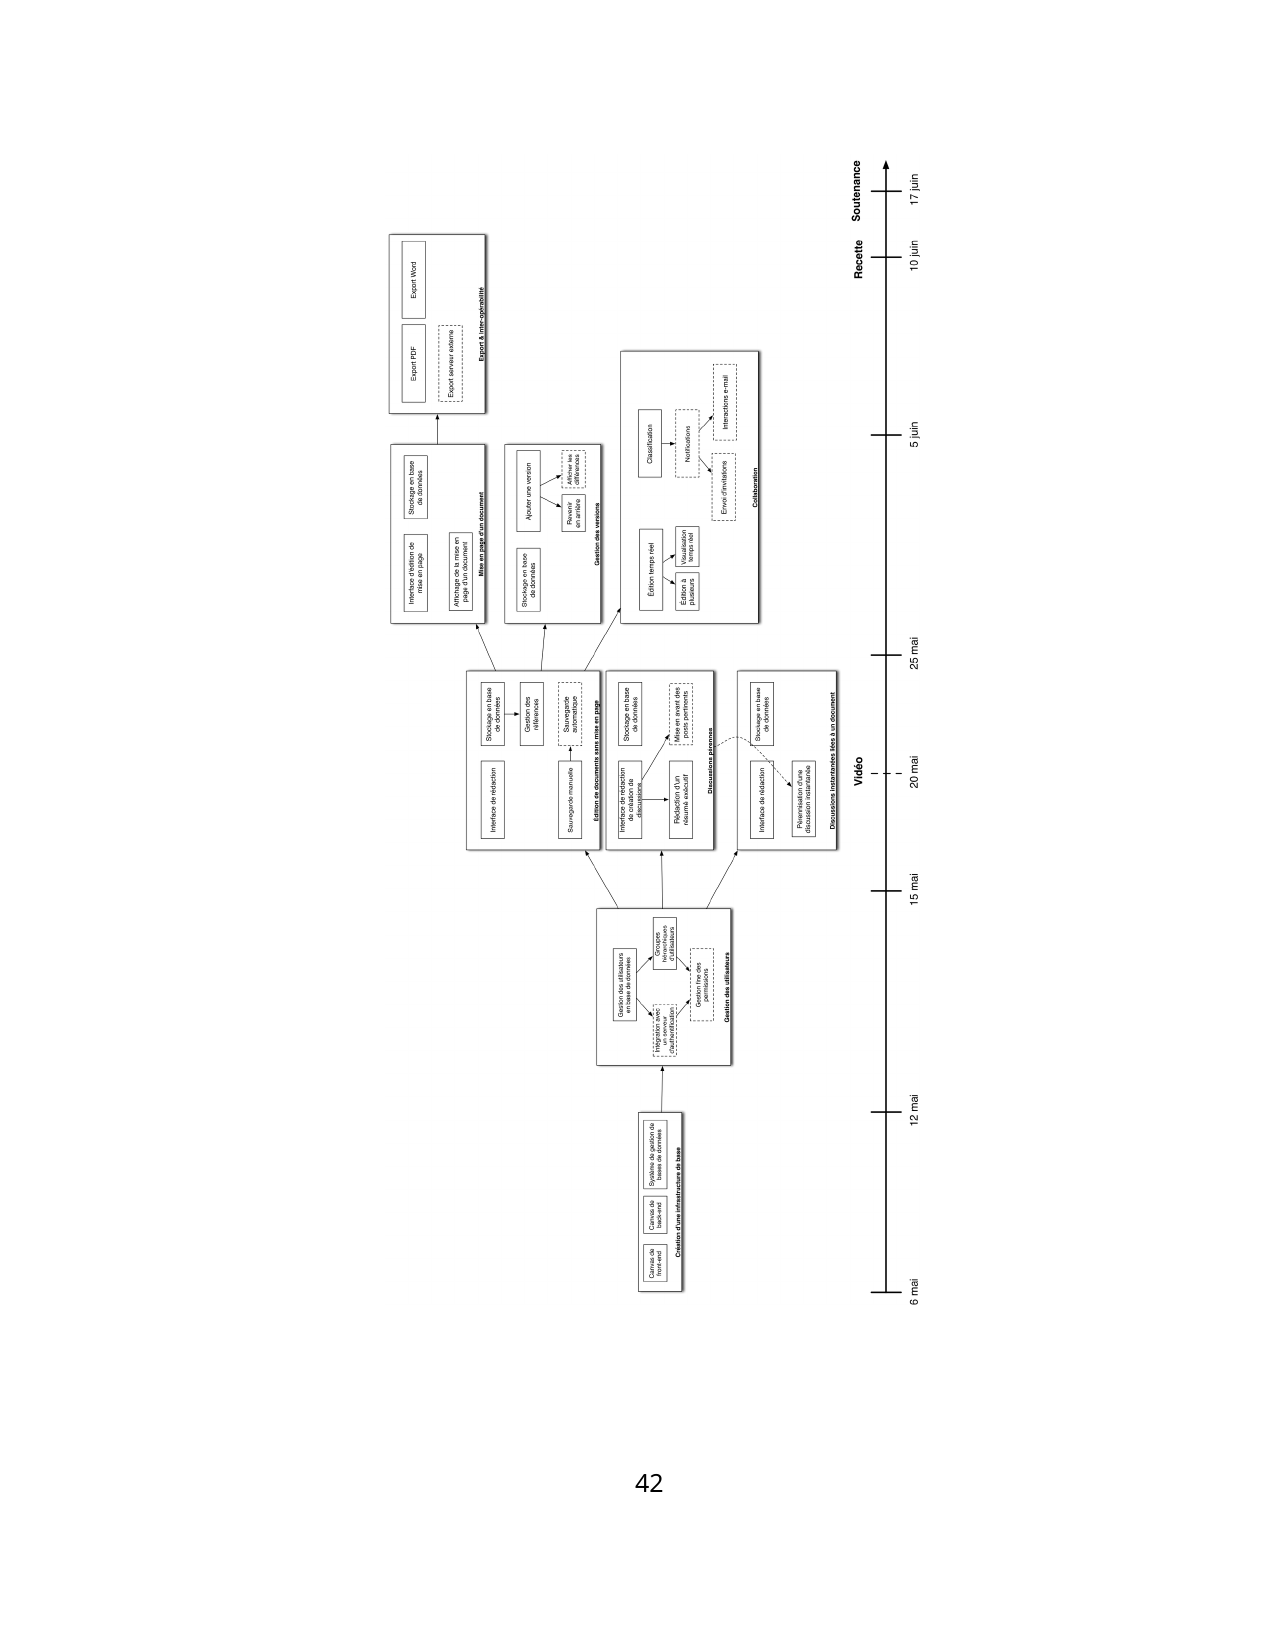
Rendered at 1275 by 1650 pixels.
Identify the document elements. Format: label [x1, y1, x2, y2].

picture [385, 150, 920, 1305]
